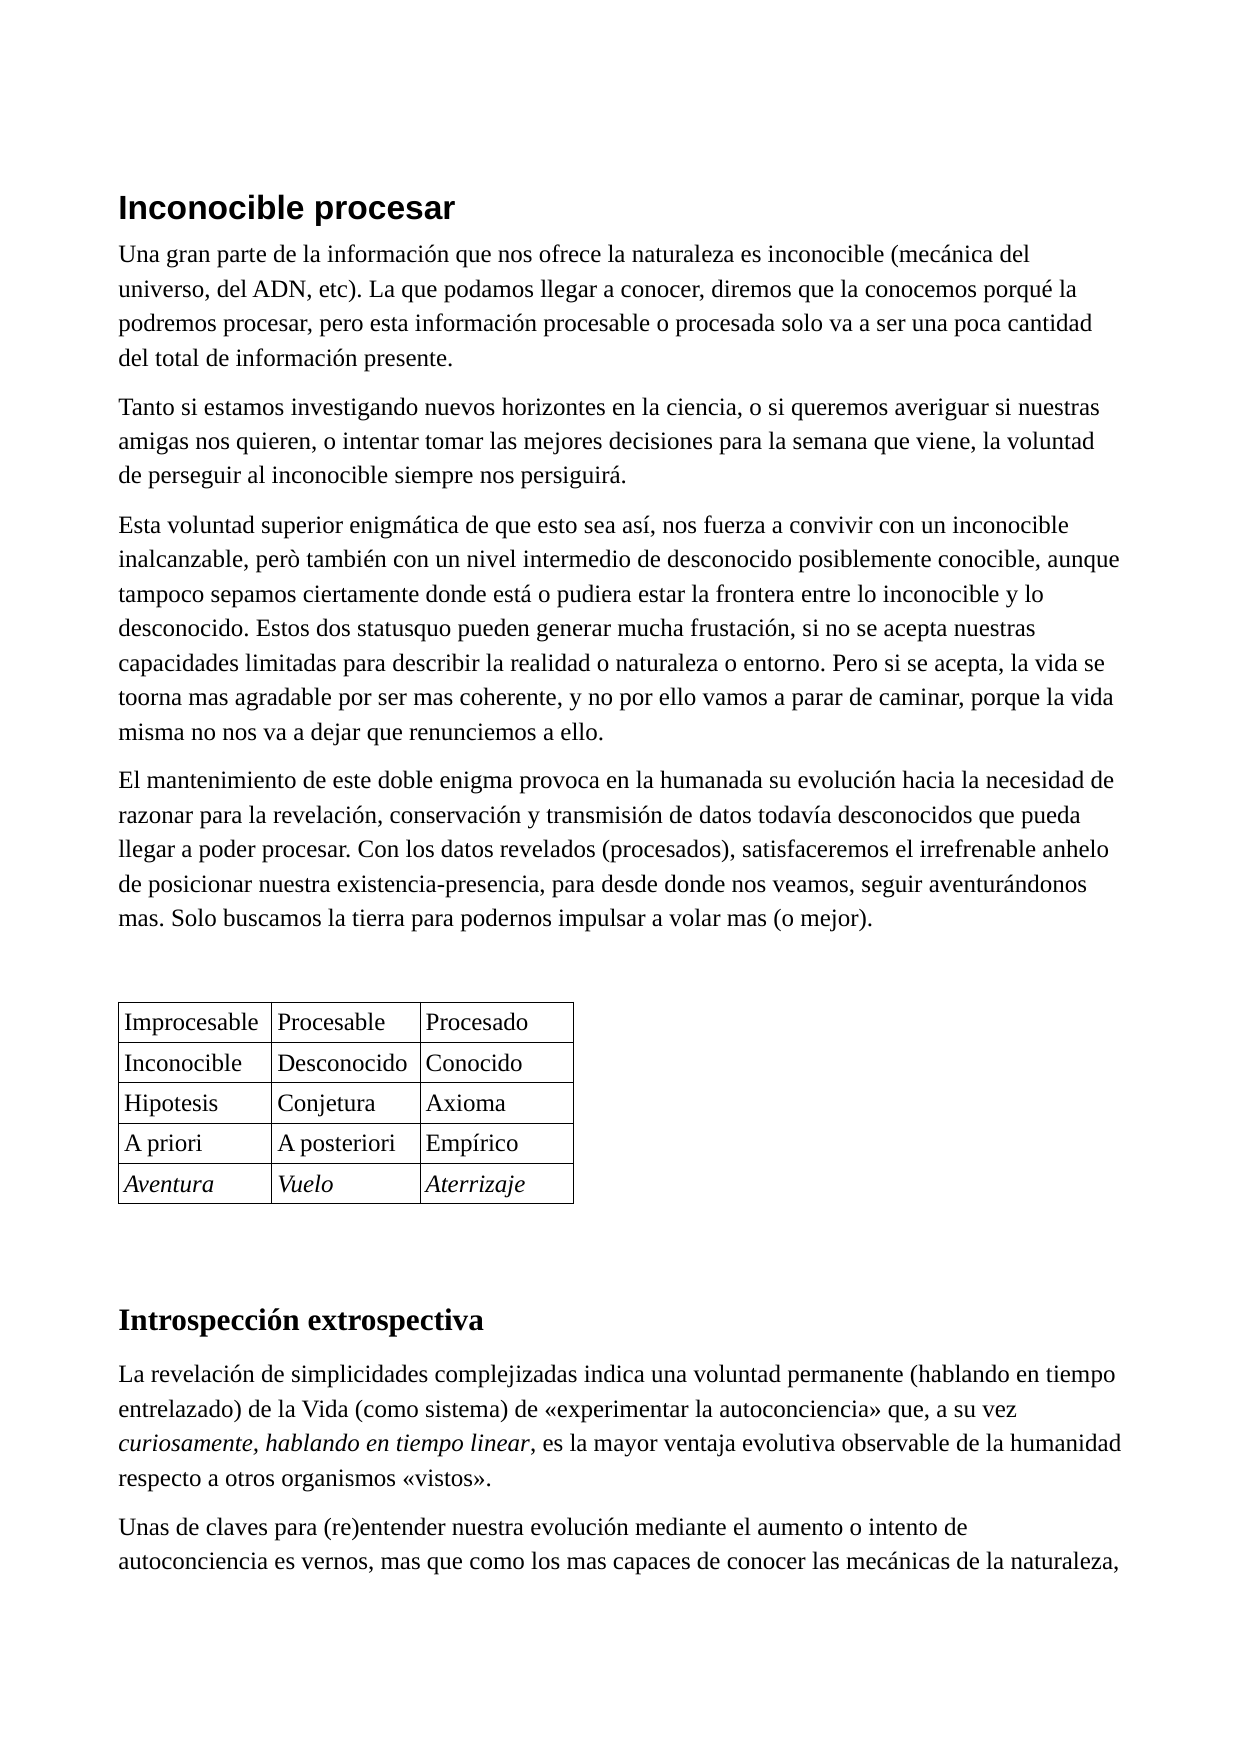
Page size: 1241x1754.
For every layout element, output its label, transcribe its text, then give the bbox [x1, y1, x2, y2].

table_cell Desconocido [272, 1043, 420, 1082]
table_cell Conjetura [272, 1083, 420, 1123]
text Tanto si estamos investigando nuevos horizontes en la ciencia, o si queremos averiguar si nuestras amigas nos quieren, o intentar tomar las mejores decisiones para la semana que viene, la voluntad de perseguir al inconocible siempre nos persiguirá. [118, 392, 1122, 489]
text El mantenimiento de este doble enigma provoca en la humanada su evolución hacia la necesidad de razonar para la revelación, conservación y transmisión de datos todavía desconocidos que pueda llegar a poder procesar. Con los datos revelados (procesados), satisfaceremos el irrefrenable anhelo de posicionar nuestra existencia-presencia, para desde donde nos veamos, seguir aventurándonos mas. Solo buscamos la tierra para podernos impulsar a volar mas (o mejor). [118, 766, 1122, 932]
table_cell A posteriori [272, 1124, 420, 1163]
table_cell Conocido [421, 1043, 573, 1082]
table_cell Aterrizaje [421, 1164, 573, 1203]
table_cell A priori [119, 1124, 271, 1163]
subtitle Inconocible procesar [118, 188, 1122, 227]
table_cell Axioma [421, 1083, 573, 1123]
table_cell Hipotesis [119, 1083, 271, 1123]
table_cell Empírico [421, 1124, 573, 1163]
text Esta voluntad superior enigmática de que esto sea así, nos fuerza a convivir con un inconocible inalcanzable, però también con un nivel intermedio de desconocido posiblemente conocible, aunque tampoco sepamos ciertamente donde está o pudiera estar la frontera entre lo inconocible y lo desconocido. Estos dos statusquo pueden generar mucha frustación, si no se acepta nuestras capacidades limitadas para describir la realidad o naturaleza o entorno. Pero si se acepta, la vida se toorna mas agradable por ser mas coherente, y no por ello vamos a parar de caminar, porque la vida misma no nos va a dejar que renunciemos a ello. [118, 510, 1122, 745]
table_cell Inconocible [119, 1043, 271, 1082]
text Unas de claves para (re)entender nuestra evolución mediante el aumento o intento de autoconciencia es vernos, mas que como los mas capaces de conocer las mecánicas de la naturaleza, [118, 1512, 1122, 1575]
table_header Procesable [272, 1003, 420, 1042]
table_cell Aventura [119, 1164, 271, 1203]
table_header Improcesable [119, 1003, 271, 1042]
table_cell Vuelo [272, 1164, 420, 1203]
text La revelación de simplicidades complejizadas indica una voluntad permanente (hablando en tiempo entrelazado) de la Vida (como sistema) de «experimentar la autoconciencia» que, a su vez curiosamente, hablando en tiempo linear, es la mayor ventaja evolutiva observable de la humanidad respecto a otros organismos «vistos». [118, 1359, 1122, 1491]
text Introspección extrospectiva [118, 1301, 1122, 1337]
text Una gran parte de la información que nos ofrece la naturaleza es inconocible (mecánica del universo, del ADN, etc). La que podamos llegar a conocer, diremos que la conocemos porqué la podremos procesar, pero esta información procesable o procesada solo va a ser una poca cantidad del total de información presente. [118, 239, 1122, 371]
table_header Procesado [421, 1003, 573, 1042]
